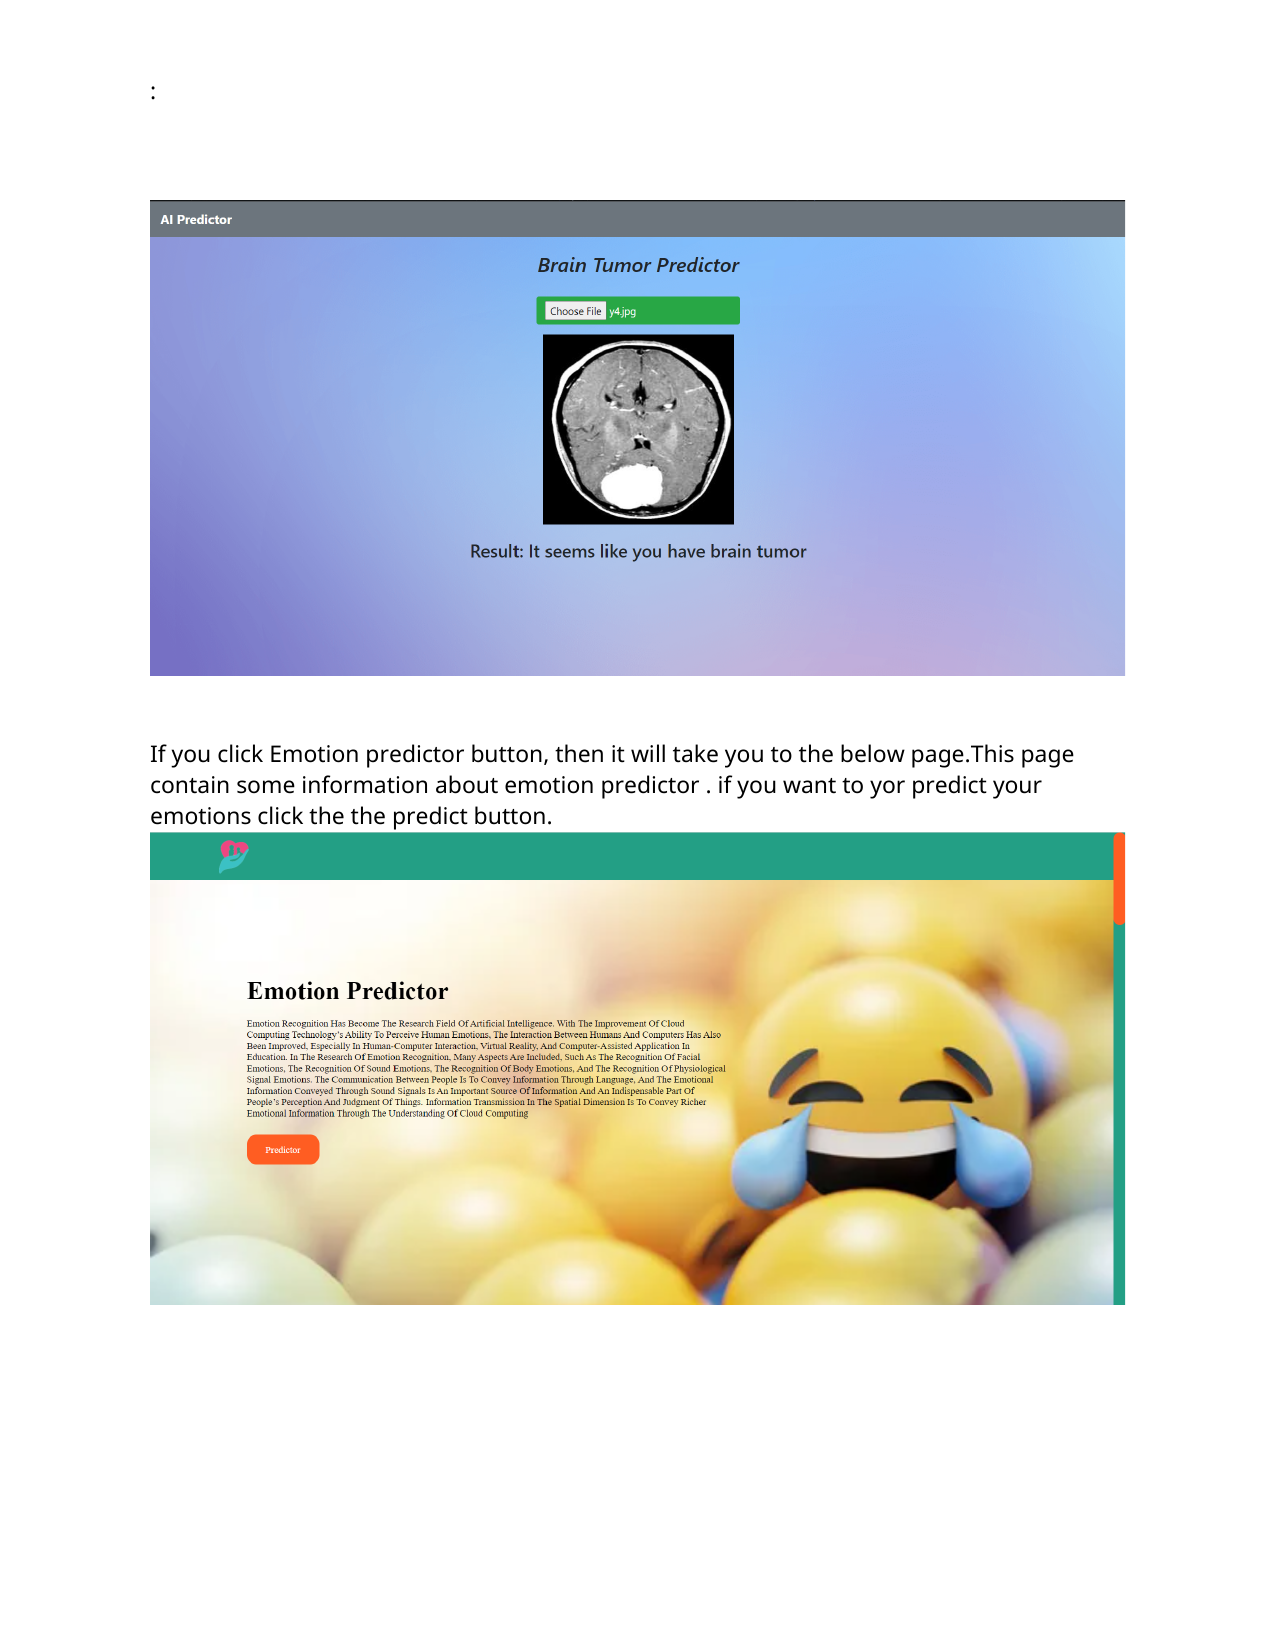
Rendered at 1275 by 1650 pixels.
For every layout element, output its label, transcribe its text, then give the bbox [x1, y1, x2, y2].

picture [150, 831, 1125, 1305]
picture [150, 200, 1125, 676]
text If you click Emotion predictor button, then it will take you to the below page.This page contain some information about emotion predictor . if you want to yor predict your emotions click the the predict button. [150, 737, 1125, 831]
